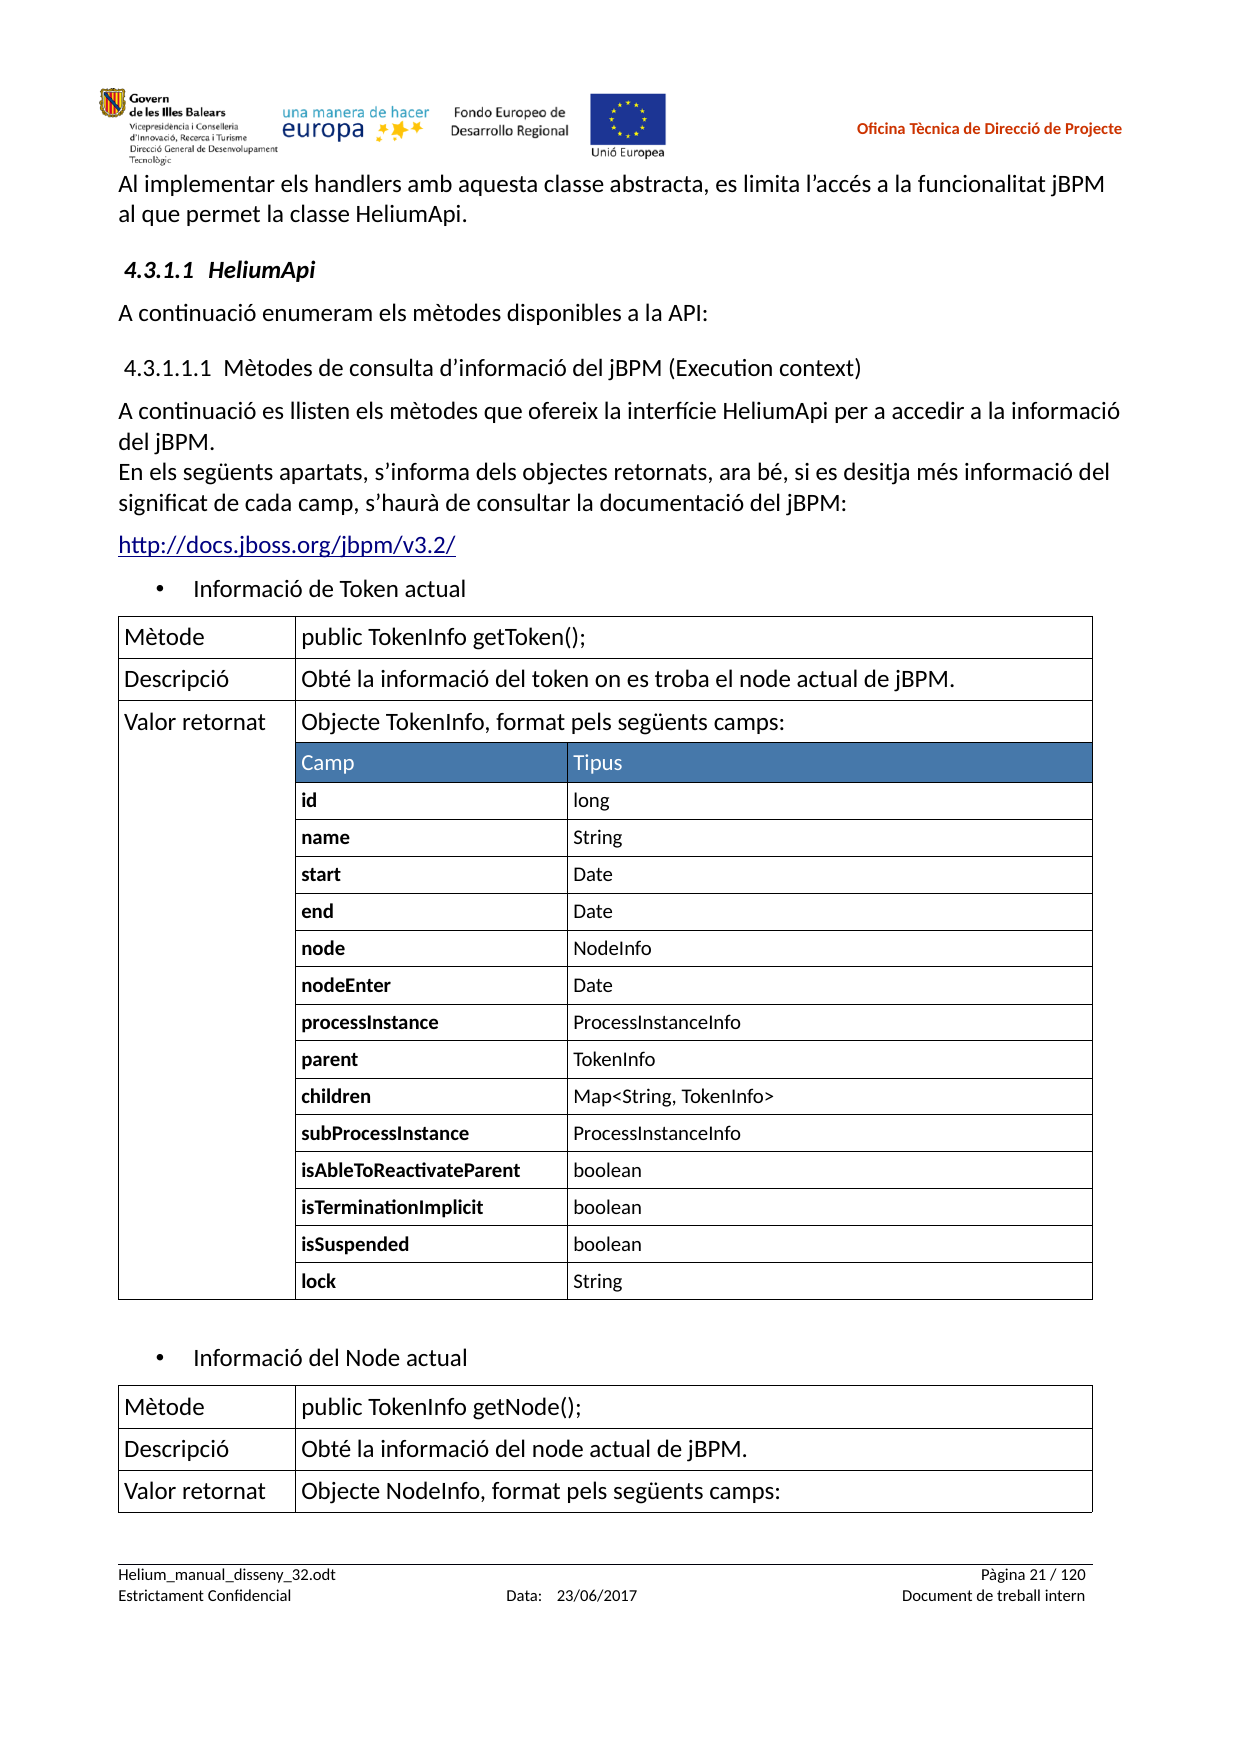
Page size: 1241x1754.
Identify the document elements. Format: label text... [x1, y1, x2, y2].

table_cell Obté la informació del token on es troba el node actual de jBPM. [296, 659, 1092, 700]
table_cell end [296, 894, 567, 929]
table_cell Camp [296, 743, 567, 782]
table_cell ProcessInstanceInfo [568, 1115, 1092, 1151]
table_cell Obté la informació del node actual de jBPM. [296, 1429, 1092, 1469]
table_cell Descripció [119, 1429, 295, 1469]
table_cell TokenInfo [568, 1041, 1092, 1077]
table_cell subProcessInstance [296, 1115, 567, 1151]
table_cell boolean [568, 1189, 1092, 1225]
table_cell Tipus [568, 743, 1092, 782]
table_cell isTerminationImplicit [296, 1189, 567, 1225]
list Informació de Token actual [156, 573, 1122, 603]
table_cell boolean [568, 1226, 1092, 1262]
table_header public TokenInfo getToken(); [296, 617, 1092, 658]
subtitle HeliumApi [118, 254, 1122, 284]
table_cell parent [296, 1041, 567, 1077]
text A continuació enumeram els mètodes disponibles a la API: [118, 297, 1122, 327]
table_cell processInstance [296, 1005, 567, 1040]
text Al implementar els handlers amb aquesta classe abstracta, es limita l’accés a la funcionalitat jBPM al que permet la classe HeliumApi. [118, 168, 1122, 229]
table_cell name [296, 820, 567, 856]
table_header Mètode [119, 1386, 295, 1427]
table_cell isSuspended [296, 1226, 567, 1262]
subtitle Mètodes de consulta d’informació del jBPM (Execution context) [118, 352, 1122, 383]
table_cell Date [568, 894, 1092, 929]
text http://docs.jboss.org/jbpm/v3.2/ [118, 530, 1122, 560]
list Informació del Node actual [156, 1342, 1122, 1373]
table_cell id [296, 783, 567, 818]
table_header Mètode [119, 617, 295, 658]
table_cell Map<String, TokenInfo> [568, 1079, 1092, 1114]
table_cell start [296, 857, 567, 892]
table_cell Objecte TokenInfo, format pels següents camps: [296, 701, 1092, 742]
table_cell Valor retornat [119, 701, 295, 1299]
table_cell children [296, 1079, 567, 1114]
picture [99, 87, 668, 166]
table_cell lock [296, 1263, 567, 1299]
table_cell long [568, 783, 1092, 818]
table_cell Descripció [119, 659, 295, 700]
table_cell boolean [568, 1152, 1092, 1188]
table_cell nodeEnter [296, 967, 567, 1003]
table_cell node [296, 931, 567, 966]
table_cell Date [568, 967, 1092, 1003]
table_cell NodeInfo [568, 931, 1092, 966]
text A continuació es llisten els mètodes que ofereix la interfície HeliumApi per a accedir a la informació del jBPM. En els següents apartats, s’informa dels objectes retornats, ara bé, si es desitja més informació del significat de cada camp, s’haurà de consultar la documentació del jBPM: [118, 395, 1122, 517]
table_cell isAbleToReactivateParent [296, 1152, 567, 1188]
table_cell Date [568, 857, 1092, 892]
table_cell Objecte NodeInfo, format pels següents camps: [296, 1471, 1092, 1512]
table_cell ProcessInstanceInfo [568, 1005, 1092, 1040]
table_header public TokenInfo getNode(); [296, 1386, 1092, 1427]
table_cell String [568, 1263, 1092, 1299]
table_cell Valor retornat [119, 1471, 295, 1512]
table_cell String [568, 820, 1092, 856]
